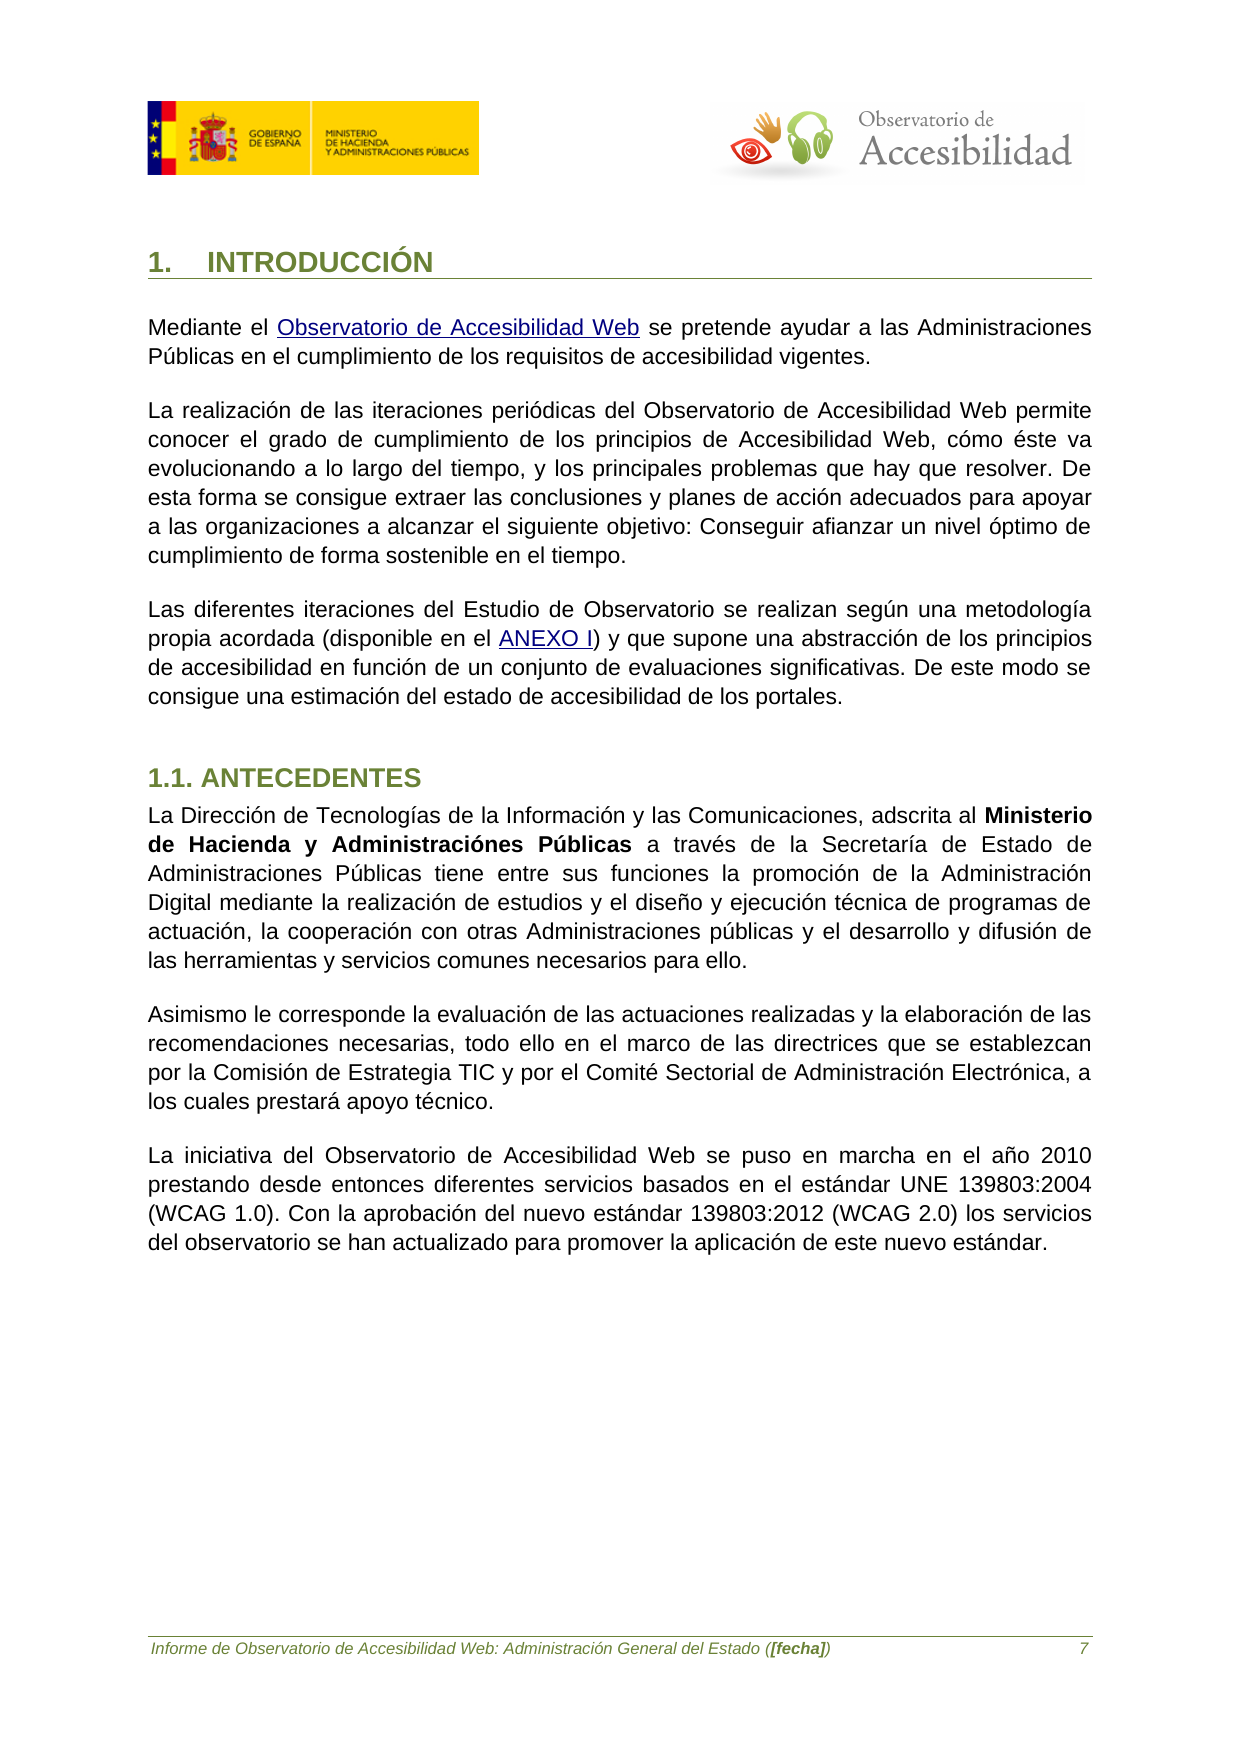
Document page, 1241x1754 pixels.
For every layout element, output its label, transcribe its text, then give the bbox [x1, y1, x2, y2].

subtitle 1.1. Antecedentes [148, 762, 1092, 793]
text Mediante el Observatorio de Accesibilidad Web se pretende ayudar a las Administraciones Públicas en el cumplimiento de los requisitos de accesibilidad vigentes. [148, 314, 1092, 369]
text Las diferentes iteraciones del Estudio de Observatorio se realizan según una metodología propia acordada (disponible en el ANEXO I) y que supone una abstracción de los principios de accesibilidad en función de un conjunto de evaluaciones significativas. De este modo se consigue una estimación del estado de accesibilidad de los portales. [148, 596, 1092, 709]
subtitle Introducción [148, 245, 1092, 278]
text La Dirección de Tecnologías de la Información y las Comunicaciones, adscrita al Ministerio de Hacienda y Administraciónes Públicas a través de la Secretaría de Estado de Administraciones Públicas tiene entre sus funciones la promoción de la Administración Digital mediante la realización de estudios y el diseño y ejecución técnica de programas de actuación, la cooperación con otras Administraciones públicas y el desarrollo y difusión de las herramientas y servicios comunes necesarios para ello. [148, 802, 1092, 973]
picture [147, 101, 479, 175]
text Asimismo le corresponde la evaluación de las actuaciones realizadas y la elaboración de las recomendaciones necesarias, todo ello en el marco de las directrices que se establezcan por la Comisión de Estrategia TIC y por el Comité Sectorial de Administración Electrónica, a los cuales prestará apoyo técnico. [148, 1001, 1092, 1114]
text La iniciativa del Observatorio de Accesibilidad Web se puso en marcha en el año 2010 prestando desde entonces diferentes servicios basados en el estándar UNE 139803:2004 (WCAG 1.0). Con la aprobación del nuevo estándar 139803:2012 (WCAG 2.0) los servicios del observatorio se han actualizado para promover la aplicación de este nuevo estándar. [148, 1142, 1092, 1255]
picture [710, 102, 1086, 185]
text La realización de las iteraciones periódicas del Observatorio de Accesibilidad Web permite conocer el grado de cumplimiento de los principios de Accesibilidad Web, cómo éste va evolucionando a lo largo del tiempo, y los principales problemas que hay que resolver. De esta forma se consigue extraer las conclusiones y planes de acción adecuados para apoyar a las organizaciones a alcanzar el siguiente objetivo: Conseguir afianzar un nivel óptimo de cumplimiento de forma sostenible en el tiempo. [148, 397, 1092, 568]
